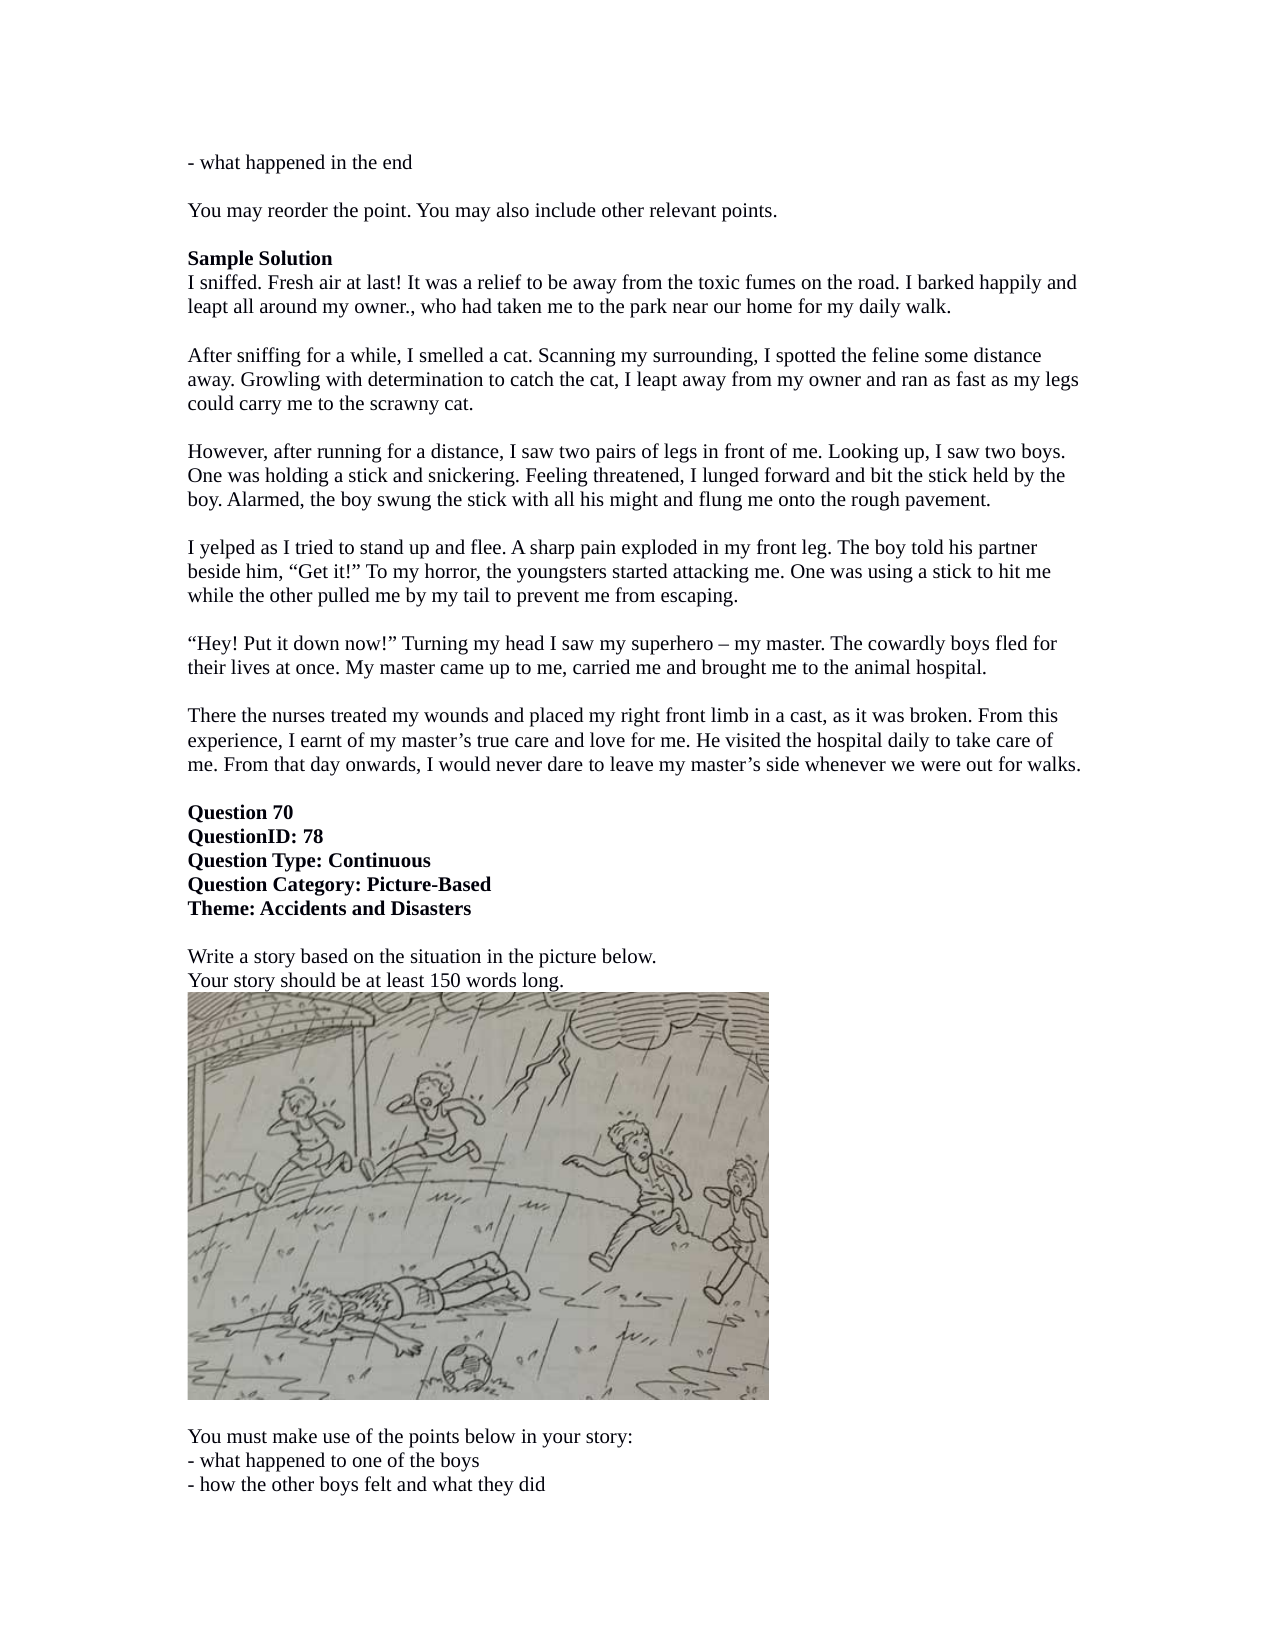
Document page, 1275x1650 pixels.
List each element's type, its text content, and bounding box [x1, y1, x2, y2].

text You must make use of the points below in your story: [187, 1424, 1087, 1448]
text Your story should be at least 150 words long. [187, 968, 1087, 992]
text Theme: Accidents and Disasters [187, 896, 1087, 920]
text Sample Solution [187, 246, 1087, 270]
text Question Type: Continuous [187, 848, 1087, 872]
text Question 70 [187, 800, 1087, 824]
text I sniffed. Fresh air at last! It was a relief to be away from the toxic fumes on the road. I barked happily and leapt all around my owner., who had taken me to the park near our home for my daily walk. [187, 270, 1087, 318]
text There the nurses treated my wounds and placed my right front limb in a cast, as it was broken. From this experience, I earnt of my master’s true care and love for me. He visited the hospital daily to take care of me. From that day onwards, I would never dare to leave my master’s side whenever we were out for walks. [187, 703, 1087, 776]
text After sniffing for a while, I smelled a cat. Scanning my surrounding, I spotted the feline some distance away. Growling with determination to catch the cat, I leapt away from my owner and ran as fast as my legs could carry me to the scrawny cat. [187, 342, 1087, 415]
text Question Category: Picture-Based [187, 872, 1087, 896]
text However, after running for a distance, I saw two pairs of legs in front of me. Looking up, I saw two boys. One was holding a stick and snickering. Feeling threatened, I lunged forward and bit the stick held by the boy. Alarmed, the boy swung the stick with all his might and flung me onto the rough pavement. [187, 439, 1087, 511]
text You may reorder the point. You may also include other relevant points. [187, 198, 1087, 222]
text - how the other boys felt and what they did [187, 1472, 1087, 1496]
text - what happened in the end [187, 150, 1087, 174]
text “Hey! Put it down now!” Turning my head I saw my superhero – my master. The cowardly boys fled for their lives at once. My master came up to me, carried me and brought me to the animal hospital. [187, 631, 1087, 679]
text QuestionID: 78 [187, 824, 1087, 848]
picture [187, 992, 769, 1400]
text I yelped as I tried to stand up and flee. A sharp pain exploded in my front leg. The boy told his partner beside him, “Get it!” To my horror, the youngsters started attacking me. One was using a stick to hit me while the other pulled me by my tail to prevent me from escaping. [187, 535, 1087, 607]
text Write a story based on the situation in the picture below. [187, 944, 1087, 968]
text - what happened to one of the boys [187, 1448, 1087, 1472]
